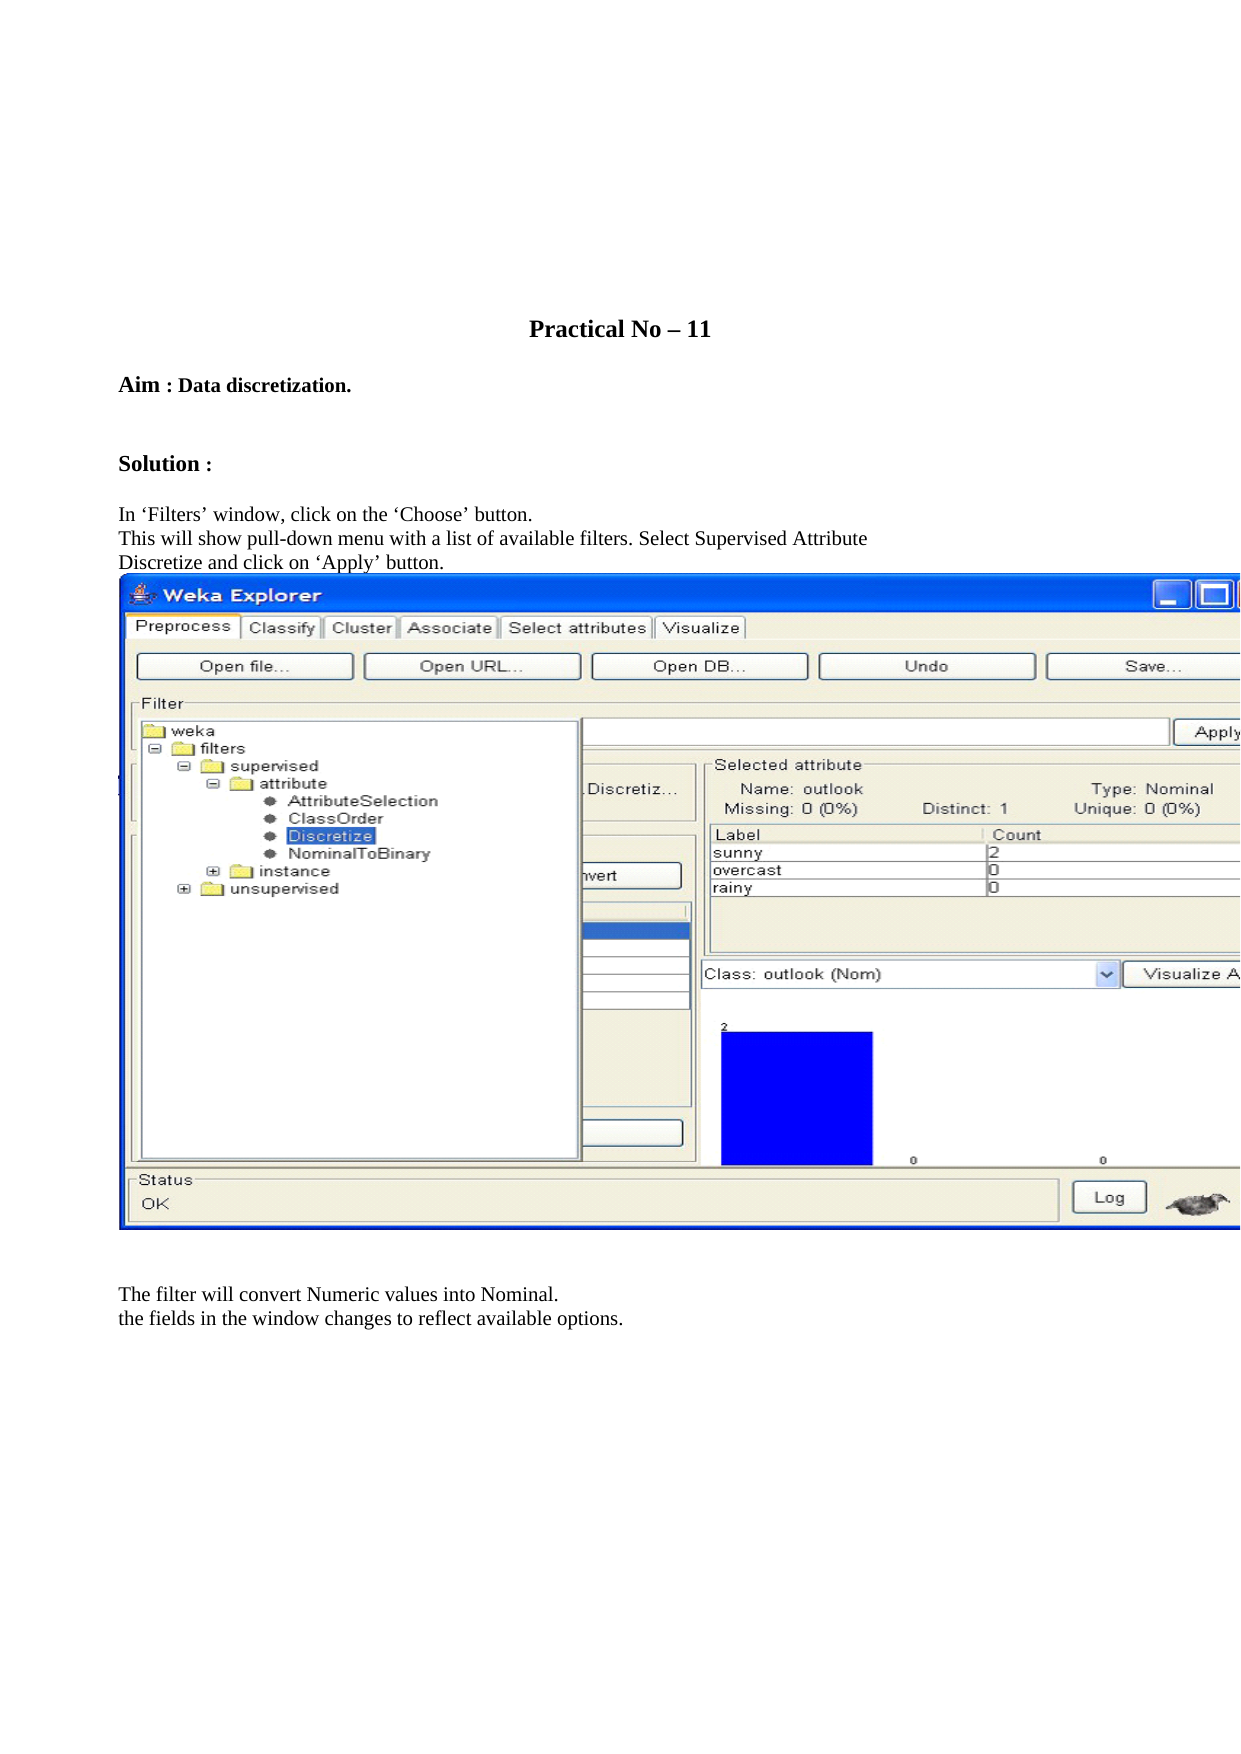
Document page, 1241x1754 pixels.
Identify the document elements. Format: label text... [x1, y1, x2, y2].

text the fields in the window changes to reflect available options. [118, 1306, 1122, 1330]
text This will show pull-down menu with a list of available filters. Select Supervised Attribute [118, 526, 1122, 549]
text The filter will convert Numeric values into Nominal. [118, 1282, 1122, 1306]
text Discretize and click on ‘Apply’ button. [118, 549, 1122, 573]
text Solution : [118, 450, 1122, 477]
text Practical No – 11 [118, 314, 1122, 343]
text In ‘Filters’ window, click on the ‘Choose’ button. [118, 501, 1122, 526]
text Aim : Data discretization. [118, 371, 1122, 397]
